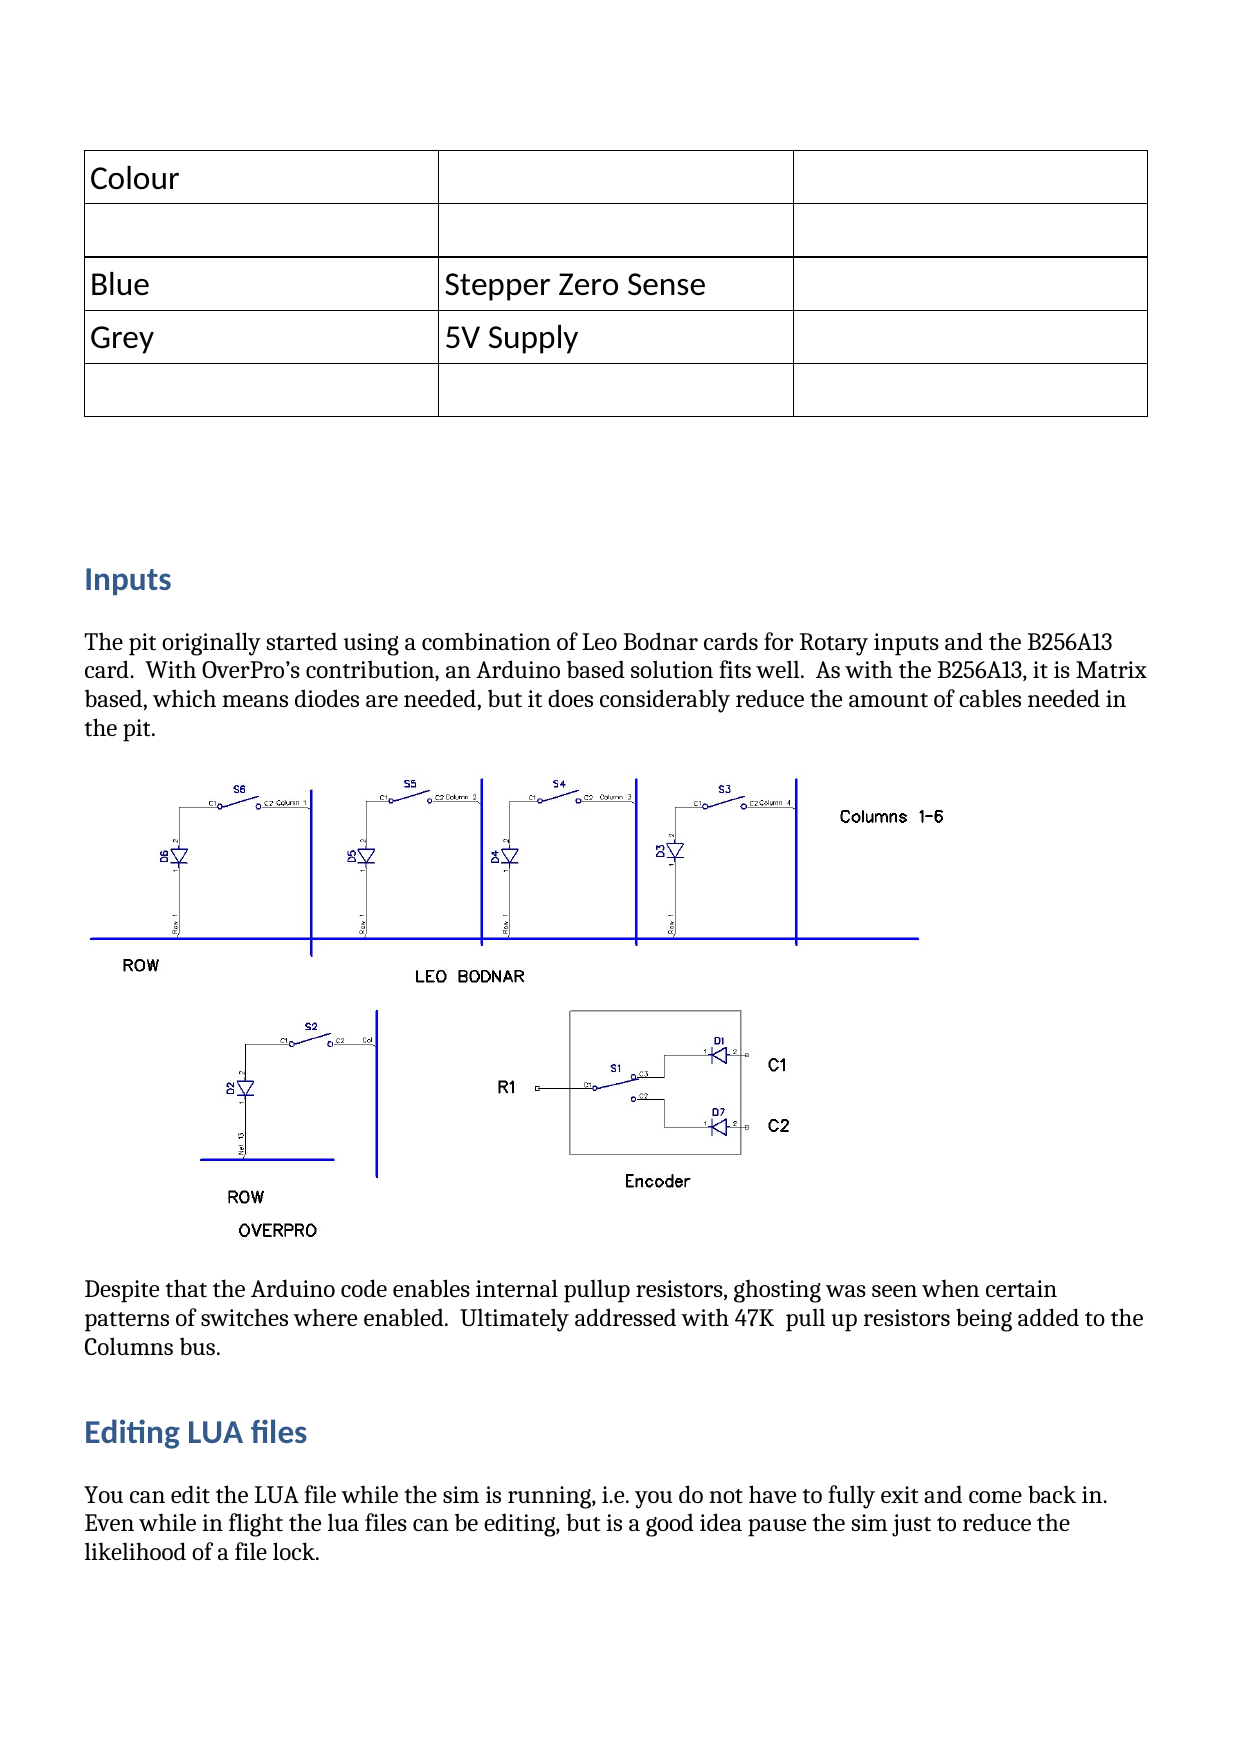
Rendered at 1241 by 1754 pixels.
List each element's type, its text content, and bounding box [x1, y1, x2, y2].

text Despite that the Arduino code enables internal pullup resistors, ghosting was seen when certain patterns of switches where enabled. Ultimately addressed with 47K pull up resistors being added to the Columns bus. [84, 1275, 1148, 1361]
text You can edit the LUA file while the sim is running, i.e. you do not have to fully exit and come back in. Even while in flight the lua files can be editing, but is a good idea pause the sim just to reduce the likelihood of a file lock. [84, 1481, 1148, 1567]
table_header [794, 151, 1147, 203]
table_cell [794, 204, 1147, 256]
table_cell [794, 364, 1147, 416]
subtitle Editing LUA files [84, 1411, 1148, 1452]
table_cell [794, 311, 1147, 363]
table_cell Grey [85, 311, 438, 363]
table_cell [439, 204, 793, 256]
table_cell [85, 204, 438, 256]
picture [84, 771, 949, 1247]
table_cell [439, 364, 793, 416]
text The pit originally started using a combination of Leo Bodnar cards for Rotary inputs and the B256A13 card. With OverPro’s contribution, an Arduino based solution fits well. As with the B256A13, it is Matrix based, which means diodes are needed, but it does considerably reduce the amount of cables needed in the pit. [84, 627, 1148, 742]
table_header Colour [85, 151, 438, 203]
table_cell Blue [85, 258, 438, 310]
table_cell [85, 364, 438, 416]
table_cell 5V Supply [439, 311, 793, 363]
subtitle Inputs [84, 558, 1148, 599]
table_header [439, 151, 793, 203]
table_cell Stepper Zero Sense [439, 258, 793, 310]
table_cell [794, 258, 1147, 310]
